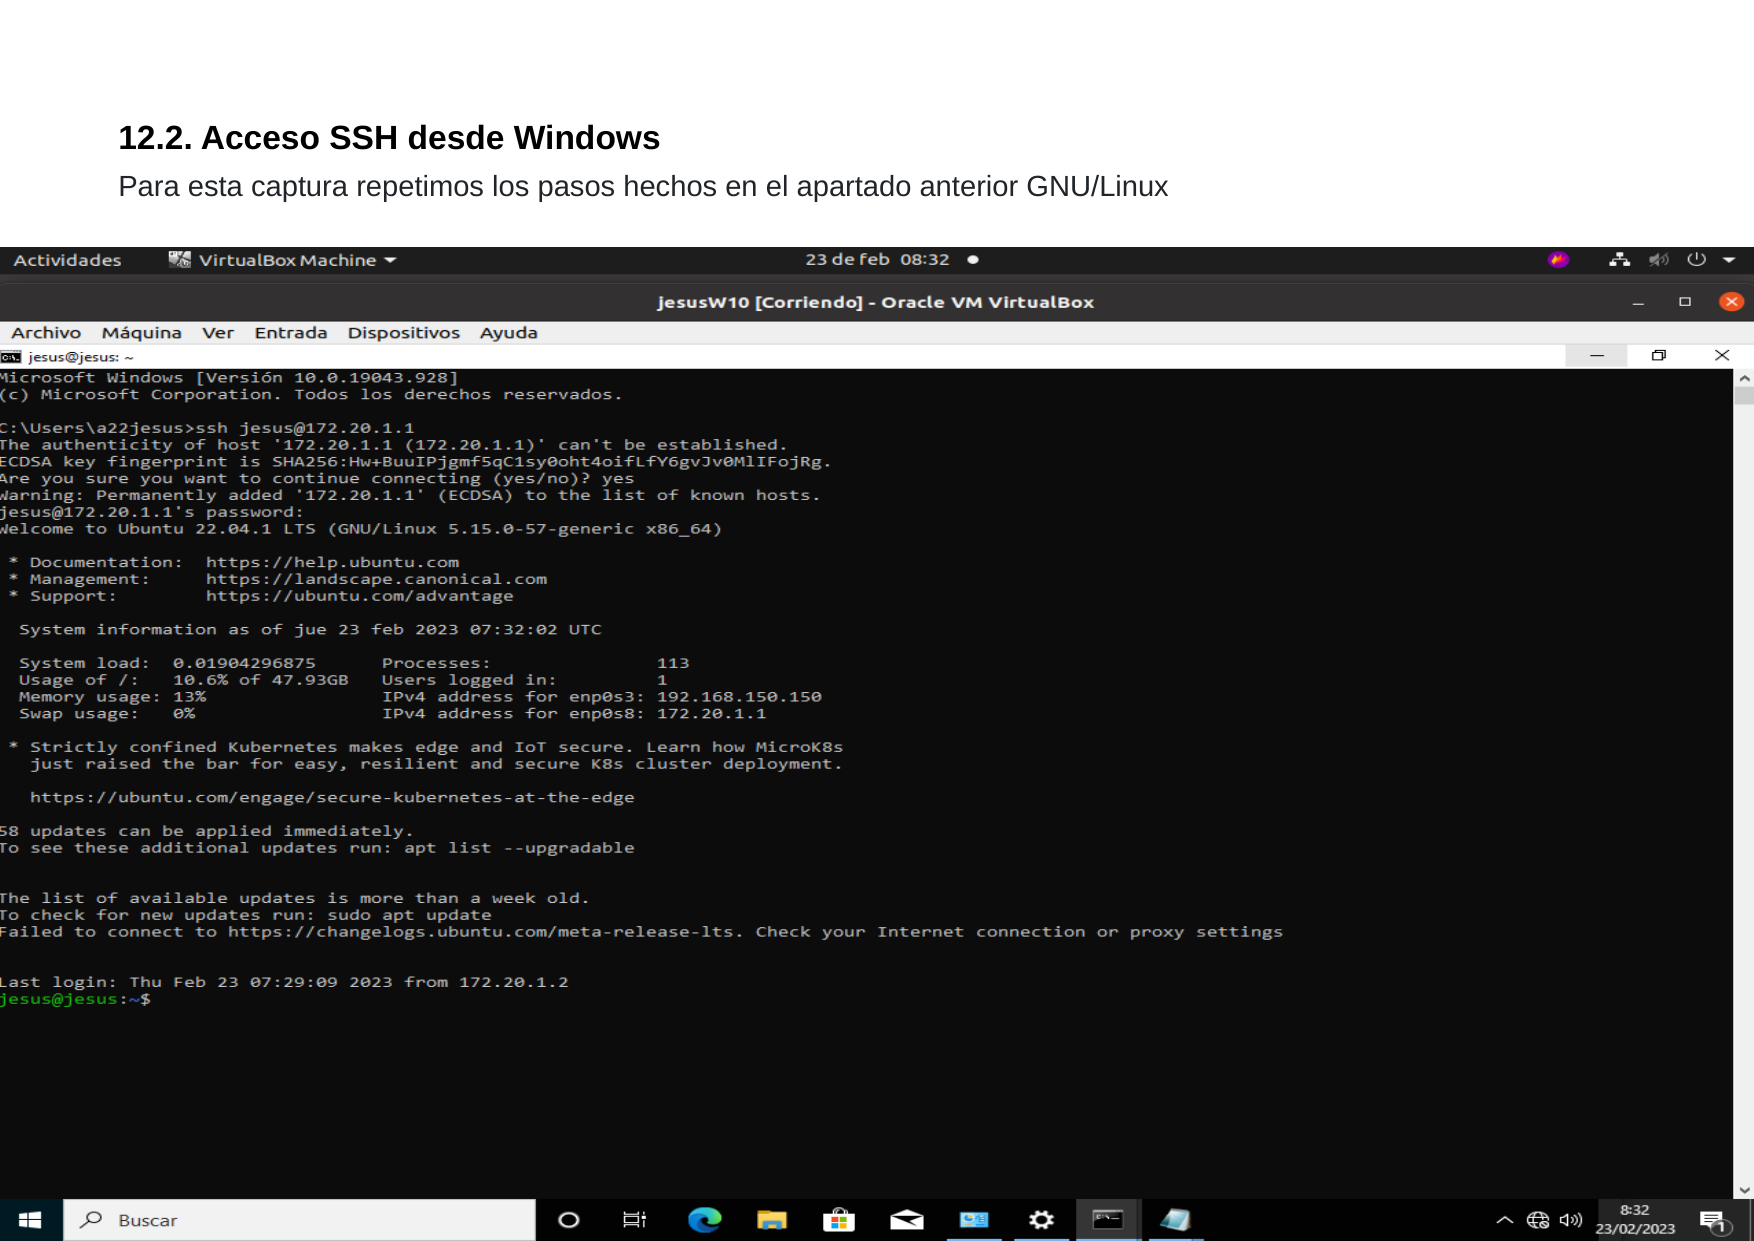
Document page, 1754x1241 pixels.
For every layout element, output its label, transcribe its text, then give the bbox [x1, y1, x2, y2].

text Para esta captura repetimos los pasos hechos en el apartado anterior GNU/Linux [118, 169, 1636, 203]
subtitle 12.2. Acceso SSH desde Windows [118, 118, 1636, 157]
picture [0, 247, 1754, 1241]
